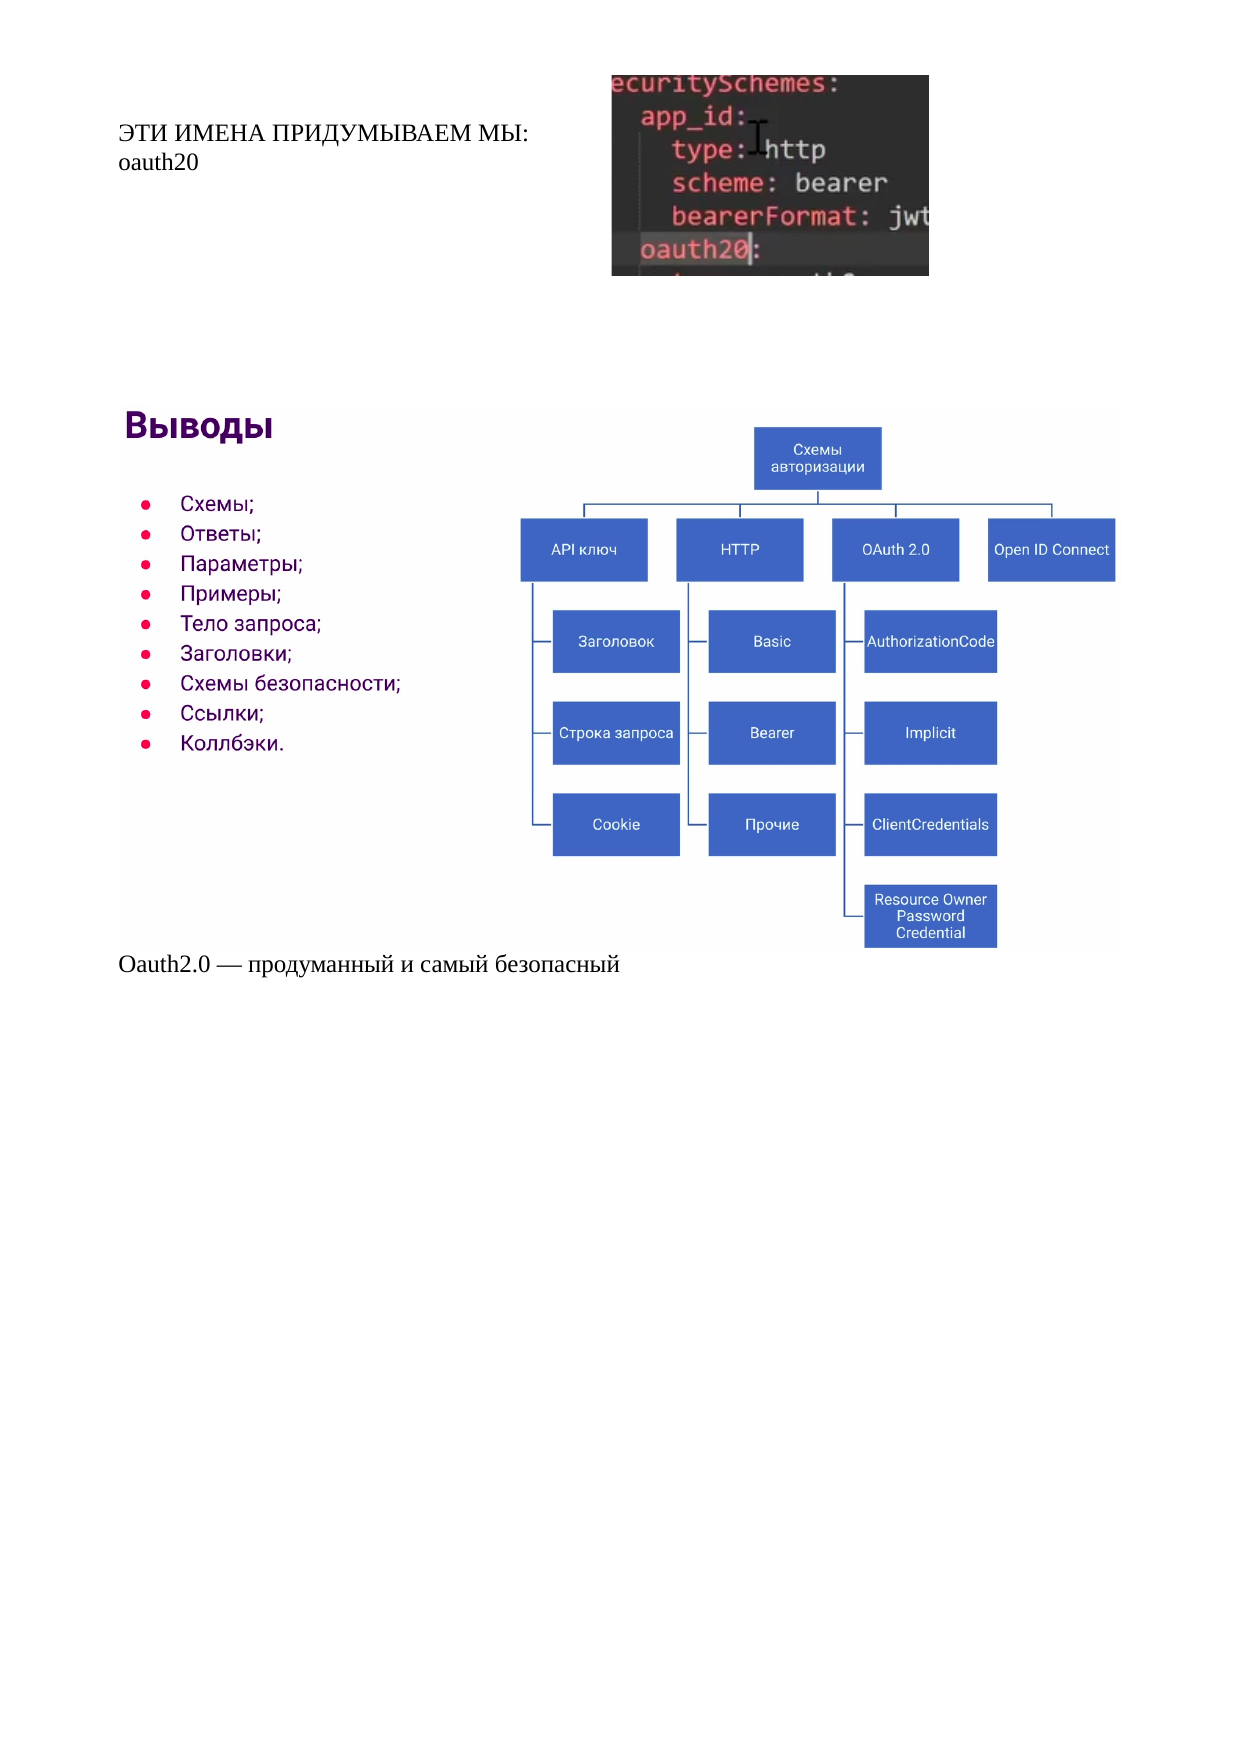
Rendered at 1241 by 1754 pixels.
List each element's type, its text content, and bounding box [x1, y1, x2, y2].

text ЭТИ ИМЕНА ПРИДУМЫВАЕМ МЫ: [118, 118, 611, 147]
text oauth20 [118, 147, 611, 176]
text Oauth2.0 — продуманный и самый безопасный [118, 950, 1122, 978]
picture [611, 75, 929, 276]
picture [118, 405, 1123, 950]
text [929, 118, 1122, 147]
text [929, 147, 1122, 176]
